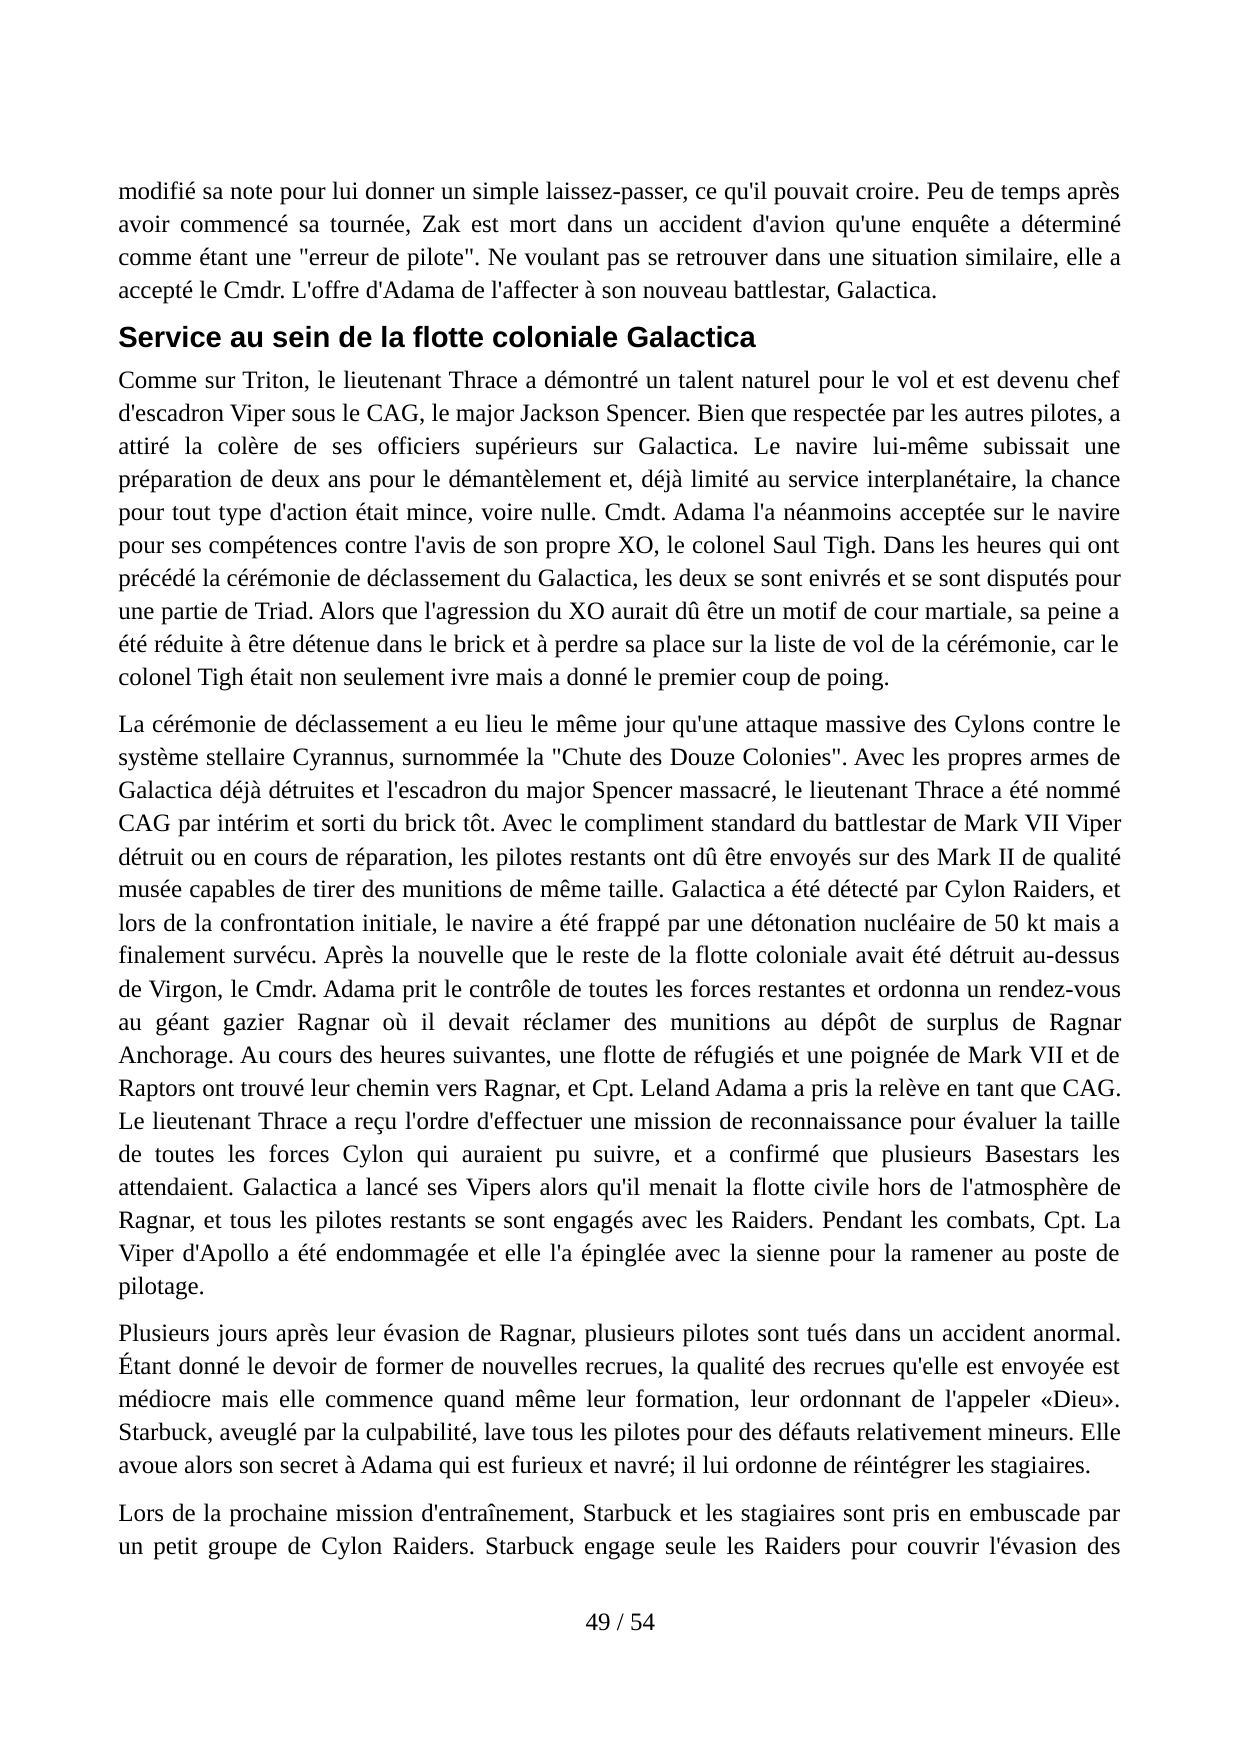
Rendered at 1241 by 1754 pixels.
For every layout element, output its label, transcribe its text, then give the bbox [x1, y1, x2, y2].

text Service au sein de la flotte coloniale Galactica [118, 320, 1122, 354]
text La cérémonie de déclassement a eu lieu le même jour qu'une attaque massive des Cylons contre le système stellaire Cyrannus, surnommée la "Chute des Douze Colonies". Avec les propres armes de Galactica déjà détruites et l'escadron du major Spencer massacré, le lieutenant Thrace a été nommé CAG par intérim et sorti du brick tôt. Avec le compliment standard du battlestar de Mark VII Viper détruit ou en cours de réparation, les pilotes restants ont dû être envoyés sur des Mark II de qualité musée capables de tirer des munitions de même taille. Galactica a été détecté par Cylon Raiders, et lors de la confrontation initiale, le navire a été frappé par une détonation nucléaire de 50 kt mais a finalement survécu. Après la nouvelle que le reste de la flotte coloniale avait été détruit au-dessus de Virgon, le Cmdr. Adama prit le contrôle de toutes les forces restantes et ordonna un rendez-vous au géant gazier Ragnar où il devait réclamer des munitions au dépôt de surplus de Ragnar Anchorage. Au cours des heures suivantes, une flotte de réfugiés et une poignée de Mark VII et de Raptors ont trouvé leur chemin vers Ragnar, et Cpt. Leland Adama a pris la relève en tant que CAG. Le lieutenant Thrace a reçu l'ordre d'effectuer une mission de reconnaissance pour évaluer la taille de toutes les forces Cylon qui auraient pu suivre, et a confirmé que plusieurs Basestars les attendaient. Galactica a lancé ses Vipers alors qu'il menait la flotte civile hors de l'atmosphère de Ragnar, et tous les pilotes restants se sont engagés avec les Raiders. Pendant les combats, Cpt. La Viper d'Apollo a été endommagée et elle l'a épinglée avec la sienne pour la ramener au poste de pilotage. [118, 709, 1122, 1299]
text Plusieurs jours après leur évasion de Ragnar, plusieurs pilotes sont tués dans un accident anormal. Étant donné le devoir de former de nouvelles recrues, la qualité des recrues qu'elle est envoyée est médiocre mais elle commence quand même leur formation, leur ordonnant de l'appeler «Dieu». Starbuck, aveuglé par la culpabilité, lave tous les pilotes pour des défauts relativement mineurs. Elle avoue alors son secret à Adama qui est furieux et navré; il lui ordonne de réintégrer les stagiaires. [118, 1318, 1122, 1479]
text Lors de la prochaine mission d'entraînement, Starbuck et les stagiaires sont pris en embuscade par un petit groupe de Cylon Raiders. Starbuck engage seule les Raiders pour couvrir l'évasion des [118, 1498, 1122, 1560]
text Comme sur Triton, le lieutenant Thrace a démontré un talent naturel pour le vol et est devenu chef d'escadron Viper sous le CAG, le major Jackson Spencer. Bien que respectée par les autres pilotes, a attiré la colère de ses officiers supérieurs sur Galactica. Le navire lui-même subissait une préparation de deux ans pour le démantèlement et, déjà limité au service interplanétaire, la chance pour tout type d'action était mince, voire nulle. Cmdt. Adama l'a néanmoins acceptée sur le navire pour ses compétences contre l'avis de son propre XO, le colonel Saul Tigh. Dans les heures qui ont précédé la cérémonie de déclassement du Galactica, les deux se sont enivrés et se sont disputés pour une partie de Triad. Alors que l'agression du XO aurait dû être un motif de cour martiale, sa peine a été réduite à être détenue dans le brick et à perdre sa place sur la liste de vol de la cérémonie, car le colonel Tigh était non seulement ivre mais a donné le premier coup de poing. [118, 365, 1122, 691]
text modifié sa note pour lui donner un simple laissez-passer, ce qu'il pouvait croire. Peu de temps après avoir commencé sa tournée, Zak est mort dans un accident d'avion qu'une enquête a déterminé comme étant une "erreur de pilote". Ne voulant pas se retrouver dans une situation similaire, elle a accepté le Cmdr. L'offre d'Adama de l'affecter à son nouveau battlestar, Galactica. [118, 176, 1122, 304]
